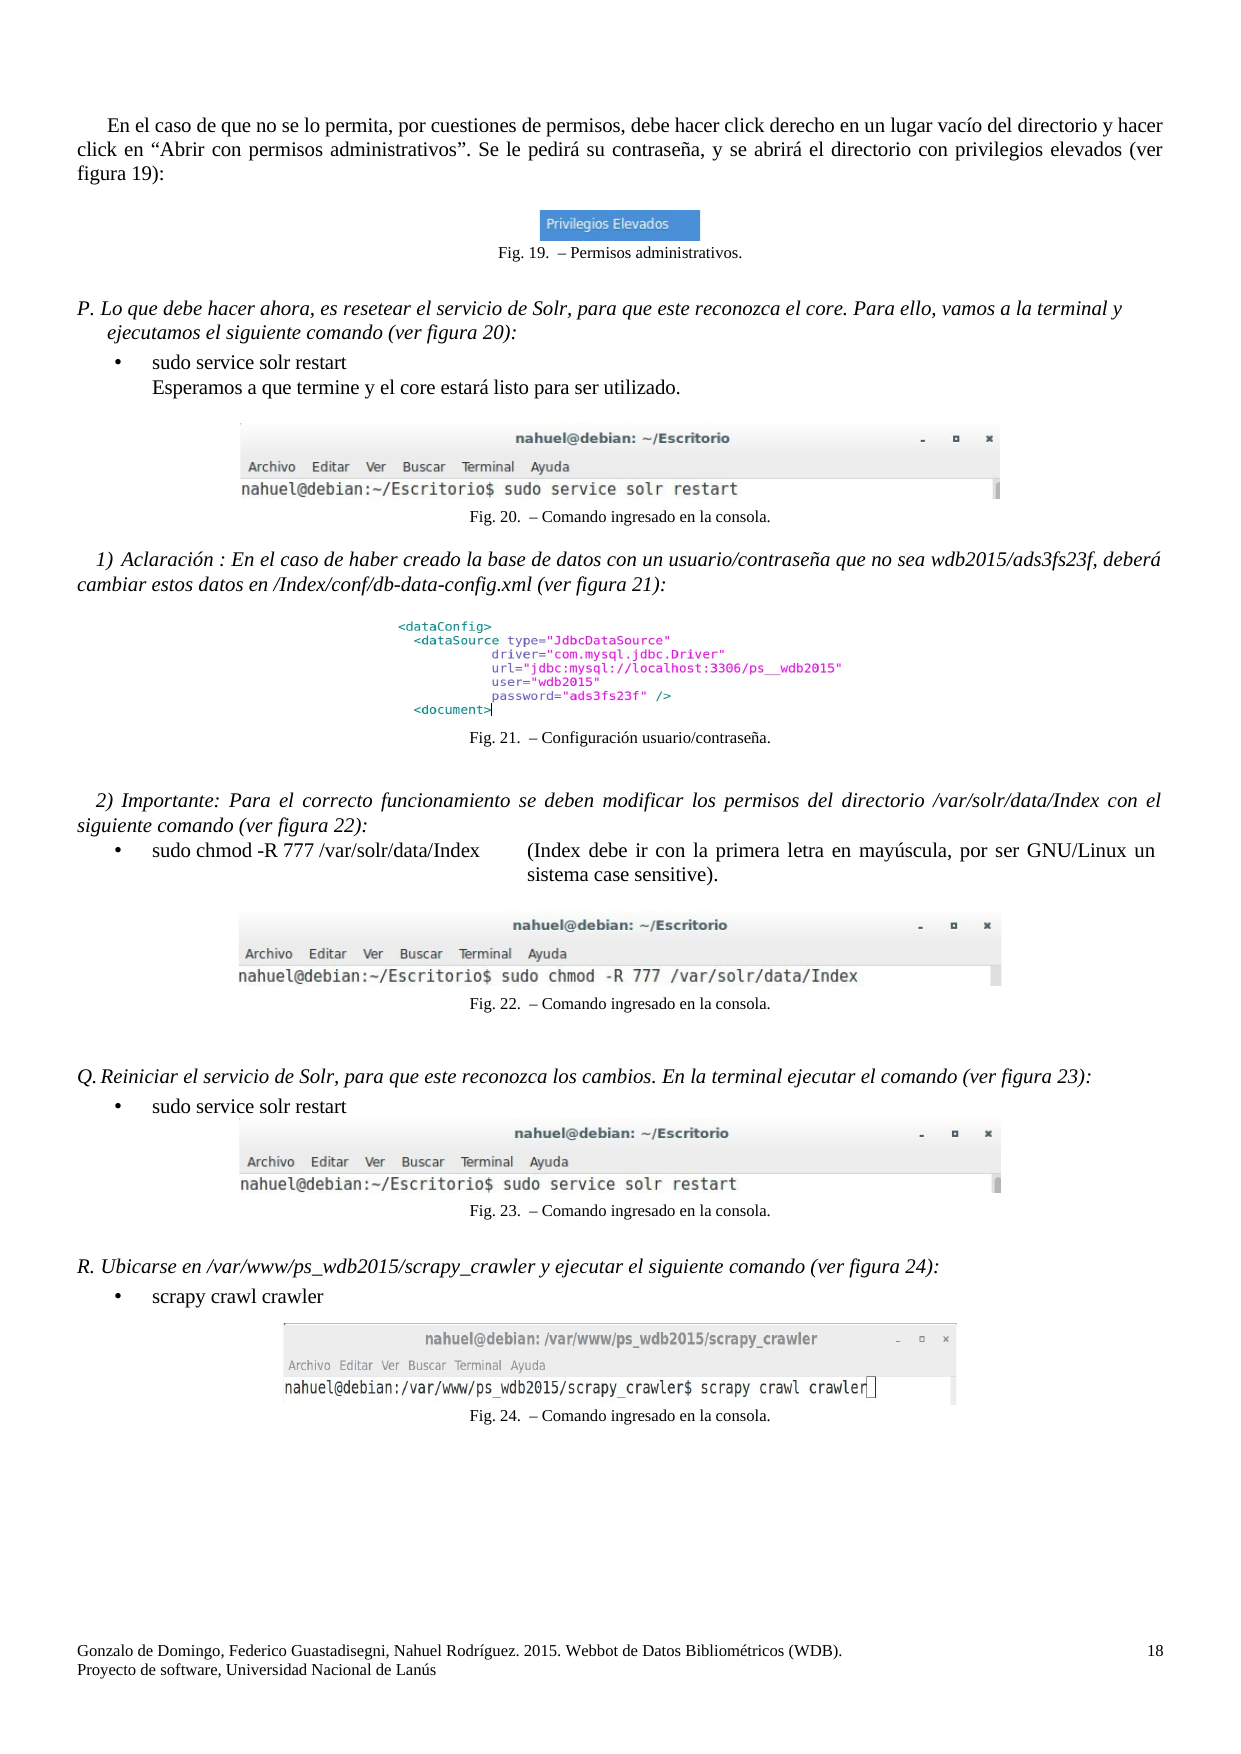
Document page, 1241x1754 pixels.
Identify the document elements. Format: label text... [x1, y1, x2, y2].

picture [238, 911, 1002, 986]
list – Configuración usuario/contraseña. [77, 728, 1163, 747]
list sudo service solr restart [114, 1094, 1163, 1118]
text En el caso de que no se lo permita, por cuestiones de permisos, debe hacer click derecho en un lugar vacío del directorio y hacer click en “Abrir con permisos administrativos”. Se le pedirá su contraseña, y se abrirá el directorio con privilegios elevados (ver figura 19): [77, 112, 1163, 185]
picture [283, 1323, 957, 1405]
picture [240, 423, 1000, 499]
list – Comando ingresado en la consola. [77, 1201, 1163, 1220]
list sudo service solr restart [114, 350, 1163, 374]
text Esperamos a que termine y el core estará listo para ser utilizado. [77, 374, 1163, 399]
list sudo chmod -R 777 /var/solr/data/Index (Index debe ir con la primera letra en mayúscula, por ser GNU/Linux un sistema case sensitive). [114, 838, 1163, 886]
list scrapy crawl crawler [114, 1284, 1163, 1308]
subtitle Reiniciar el servicio de Solr, para que este reconozca los cambios. En la terminal ejecutar el comando (ver figura 23): [77, 1064, 1163, 1088]
subtitle Importante: Para el correcto funcionamiento se deben modificar los permisos del directorio /var/solr/data/Index con el siguiente comando (ver figura 22): [77, 788, 1163, 838]
picture [397, 621, 843, 716]
picture [539, 210, 701, 241]
list – Permisos administrativos. [77, 243, 1163, 262]
subtitle Lo que debe hacer ahora, es resetear el servicio de Solr, para que este reconozca el core. Para ello, vamos a la terminal y ejecutamos el siguiente comando (ver figura 20): [77, 296, 1163, 344]
subtitle Ubicarse en /var/www/ps_wdb2015/scrapy_crawler y ejecutar el siguiente comando (ver figura 24): [77, 1253, 1163, 1278]
list – Comando ingresado en la consola. [77, 994, 1163, 1013]
subtitle Aclaración : En el caso de haber creado la base de datos con un usuario/contraseña que no sea wdb2015/ads3fs23f, deberá cambiar estos datos en /Index/conf/db-data-config.xml (ver figura 21): [77, 546, 1163, 596]
picture [239, 1118, 1001, 1193]
list – Comando ingresado en la consola. [77, 506, 1163, 526]
list – Comando ingresado en la consola. [77, 1406, 1163, 1425]
